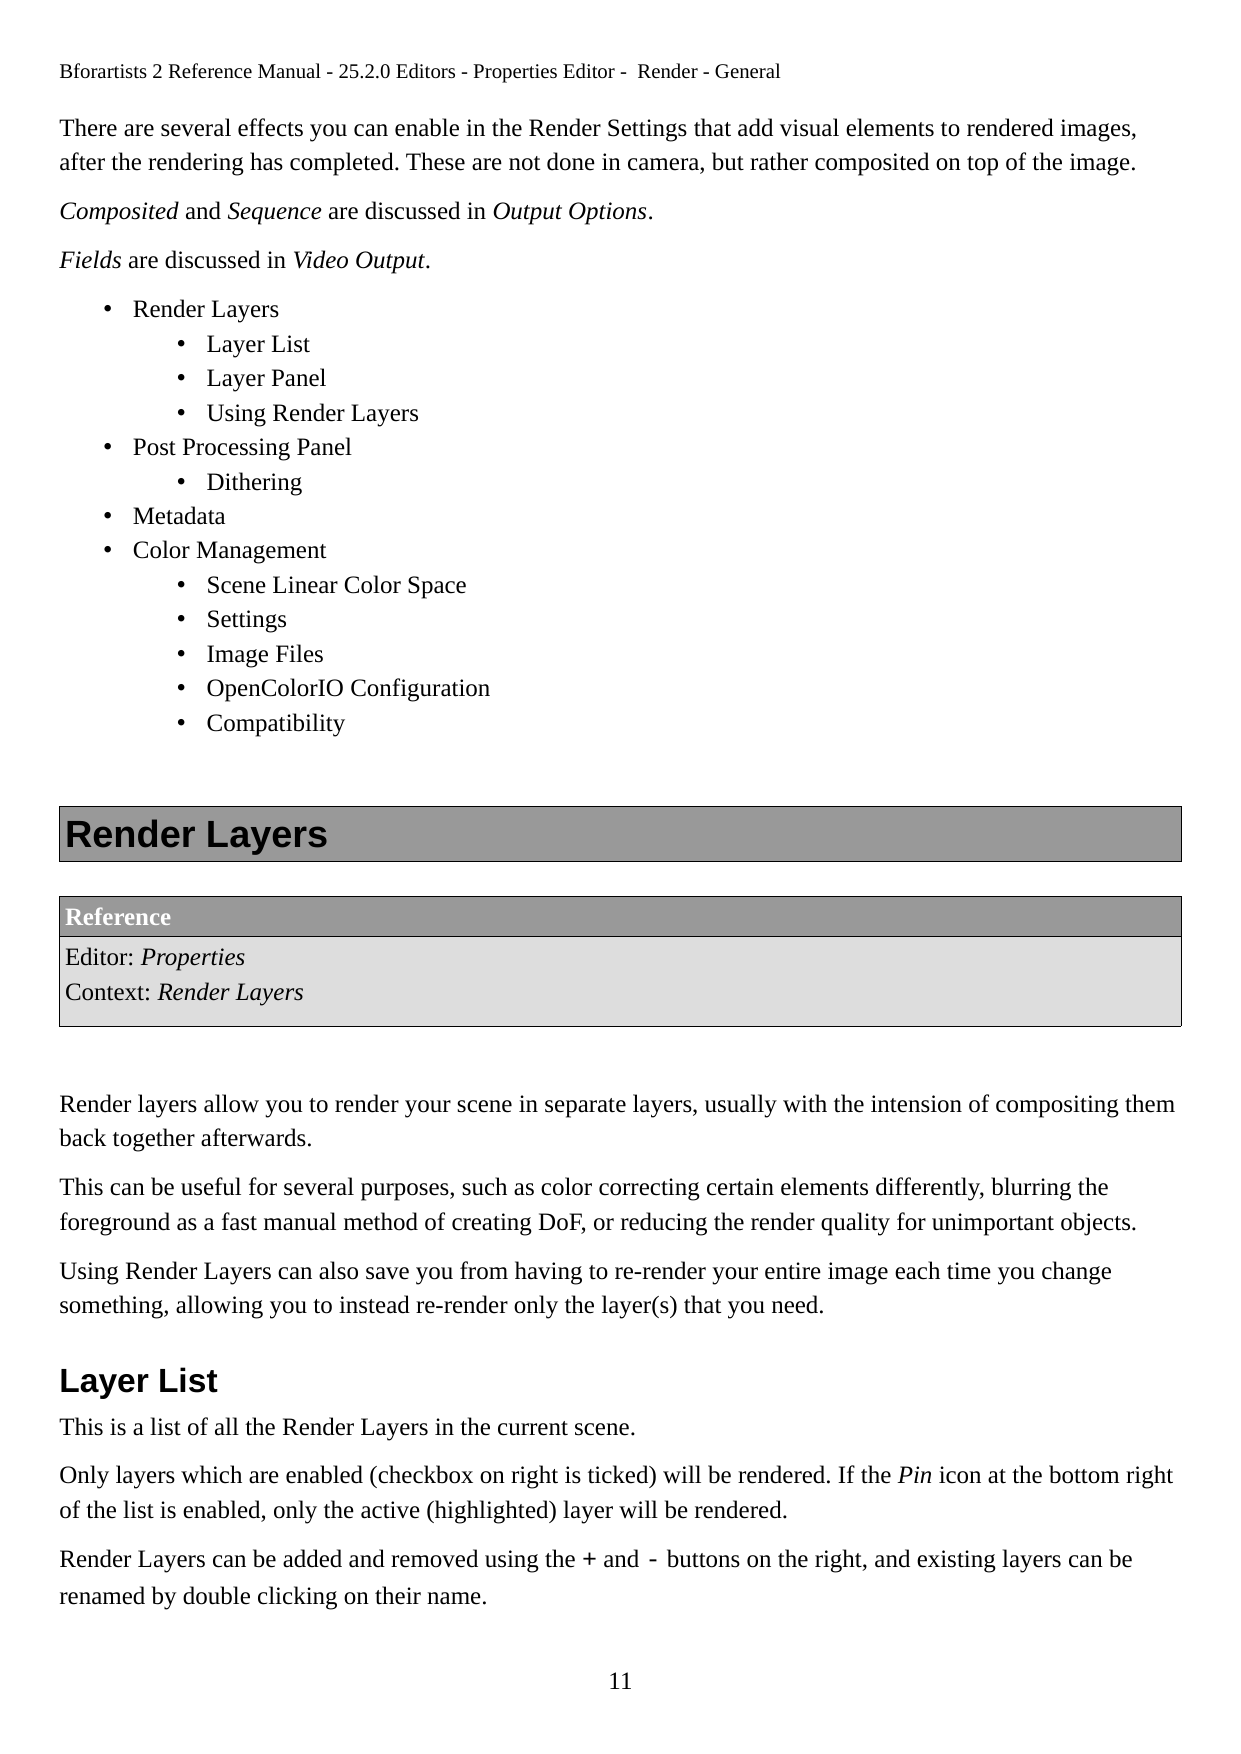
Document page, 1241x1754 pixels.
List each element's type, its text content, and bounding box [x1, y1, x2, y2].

list Dithering [177, 467, 1181, 495]
list Settings [177, 604, 1181, 633]
text Render layers allow you to render your scene in separate layers, usually with the intension of compositing them back together afterwards. [59, 1089, 1181, 1152]
list Post Processing Panel [103, 432, 1181, 461]
table_cell Editor: Properties Context: Render Layers [60, 937, 1181, 1026]
text Render Layers can be added and removed using the + and - buttons on the right, and existing layers can be renamed by double clicking on their name. [59, 1544, 1181, 1609]
list Render Layers [103, 294, 1181, 323]
list Image Files [177, 639, 1181, 668]
subtitle Layer List [59, 1360, 1181, 1399]
list Scene Linear Color Space [177, 570, 1181, 599]
text Using Render Layers can also save you from having to re-render your entire image each time you change something, allowing you to instead re-render only the layer(s) that you need. [59, 1256, 1181, 1319]
list Layer Panel [177, 363, 1181, 392]
text There are several effects you can enable in the Render Settings that add visual elements to rendered images, after the rendering has completed. These are not done in camera, but rather composited on top of the image. [59, 113, 1181, 176]
table_header Render Layers [60, 807, 1181, 861]
list Layer List [177, 329, 1181, 357]
text Fields are discussed in Video Output. [59, 245, 1181, 274]
text Composited and Sequence are discussed in Output Options. [59, 196, 1181, 225]
list Using Render Layers [177, 398, 1181, 426]
list Metadata [103, 501, 1181, 530]
text This can be useful for several purposes, such as color correcting certain elements differently, blurring the foreground as a fast manual method of creating DoF, or reducing the render quality for unimportant objects. [59, 1172, 1181, 1236]
list Compatibility [177, 708, 1181, 737]
list Color Management [103, 536, 1181, 564]
text This is a list of all the Render Layers in the current scene. [59, 1412, 1181, 1440]
table_header Reference [60, 897, 1181, 936]
list OpenColorIO Configuration [177, 673, 1181, 702]
text Only layers which are enabled (checkbox on right is ticked) will be rendered. If the Pin icon at the bottom right of the list is enabled, only the active (highlighted) layer will be rendered. [59, 1461, 1181, 1524]
